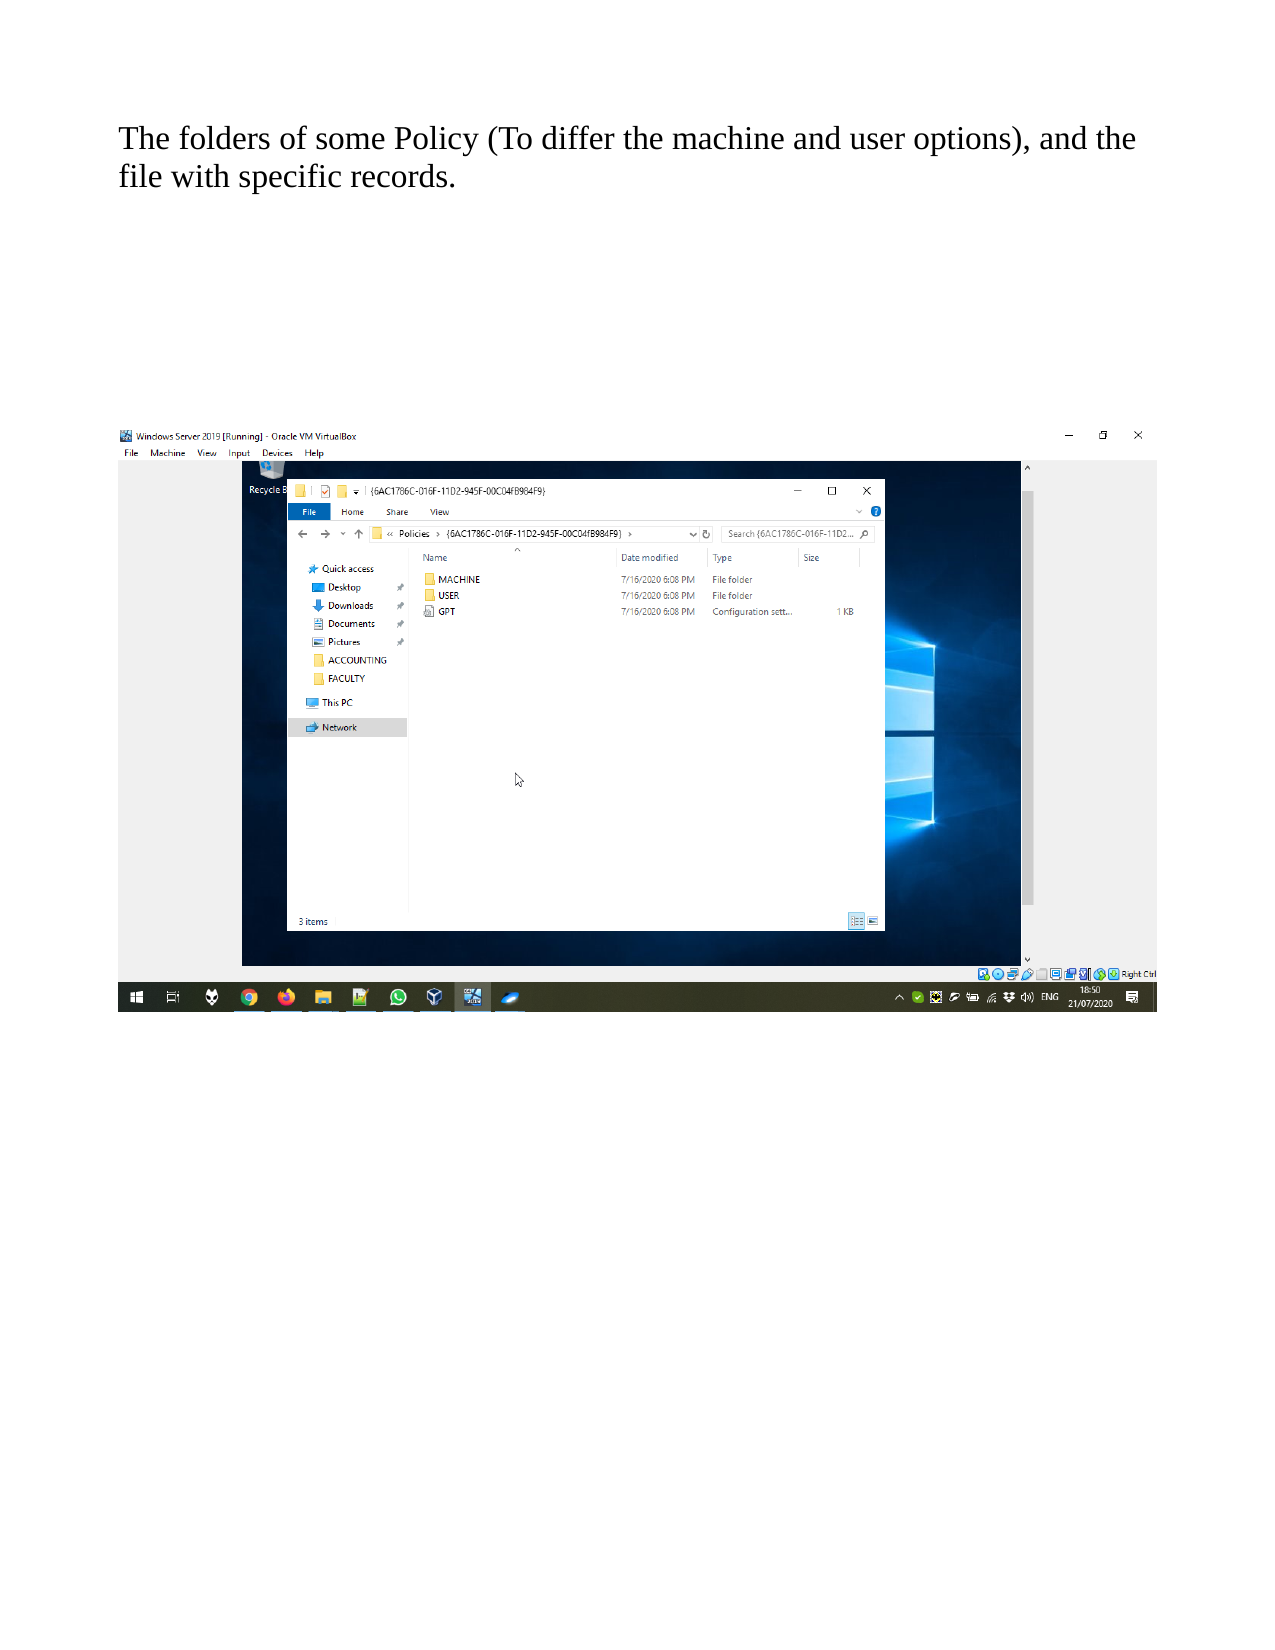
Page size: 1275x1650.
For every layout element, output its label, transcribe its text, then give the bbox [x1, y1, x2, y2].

picture [118, 427, 1157, 1012]
text The folders of some Policy (To differ the machine and user options), and the file with specific records. [118, 118, 1157, 195]
